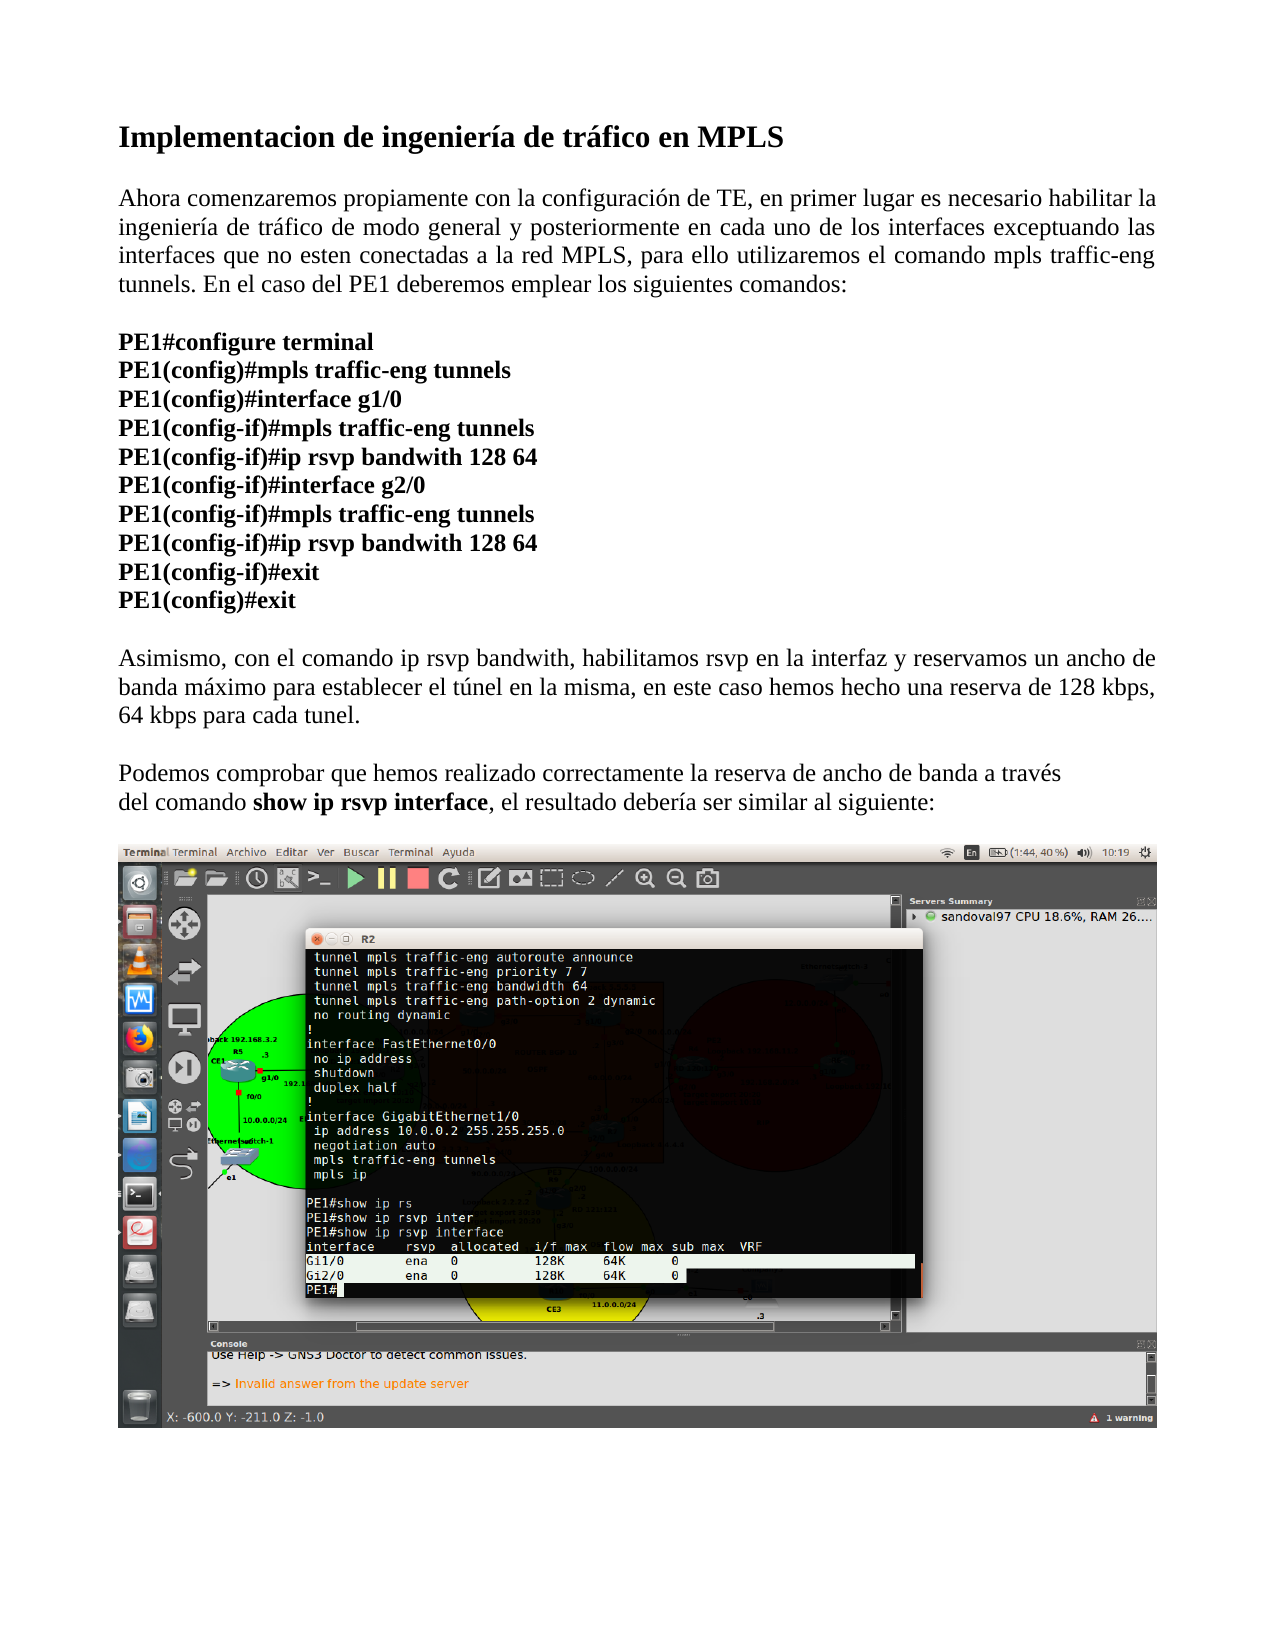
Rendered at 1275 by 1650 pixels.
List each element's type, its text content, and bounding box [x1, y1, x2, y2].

text PE1(config-if)#ip rsvp bandwith 128 64 [118, 442, 1157, 470]
text Podemos comprobar que hemos realizado correctamente la reserva de ancho de banda a través [118, 758, 1157, 787]
text Asimismo, con el comando ip rsvp bandwith, habilitamos rsvp en la interfaz y reservamos un ancho de banda máximo para establecer el túnel en la misma, en este caso hemos hecho una reserva de 128 kbps, 64 kbps para cada tunel. [118, 643, 1157, 729]
text Implementacion de ingeniería de tráfico en MPLS [118, 118, 1157, 154]
text PE1(config-if)#mpls traffic-eng tunnels [118, 499, 1157, 528]
text PE1(config)#exit [118, 585, 1157, 614]
text PE1#configure terminal [118, 327, 1157, 355]
text PE1(config-if)#ip rsvp bandwith 128 64 [118, 528, 1157, 557]
text Ahora comenzaremos propiamente con la configuración de TE, en primer lugar es necesario habilitar la ingeniería de tráfico de modo general y posteriormente en cada uno de los interfaces exceptuando las interfaces que no esten conectadas a la red MPLS, para ello utilizaremos el comando mpls traffic-eng tunnels. En el caso del PE1 deberemos emplear los siguientes comandos: [118, 183, 1157, 298]
text PE1(config)#interface g1/0 [118, 384, 1157, 413]
picture [118, 844, 1157, 1428]
text PE1(config-if)#interface g2/0 [118, 470, 1157, 499]
text PE1(config-if)#exit [118, 557, 1157, 585]
text PE1(config-if)#mpls traffic-eng tunnels [118, 413, 1157, 442]
text PE1(config)#mpls traffic-eng tunnels [118, 355, 1157, 384]
text del comando show ip rsvp interface, el resultado debería ser similar al siguiente: [118, 787, 1157, 815]
